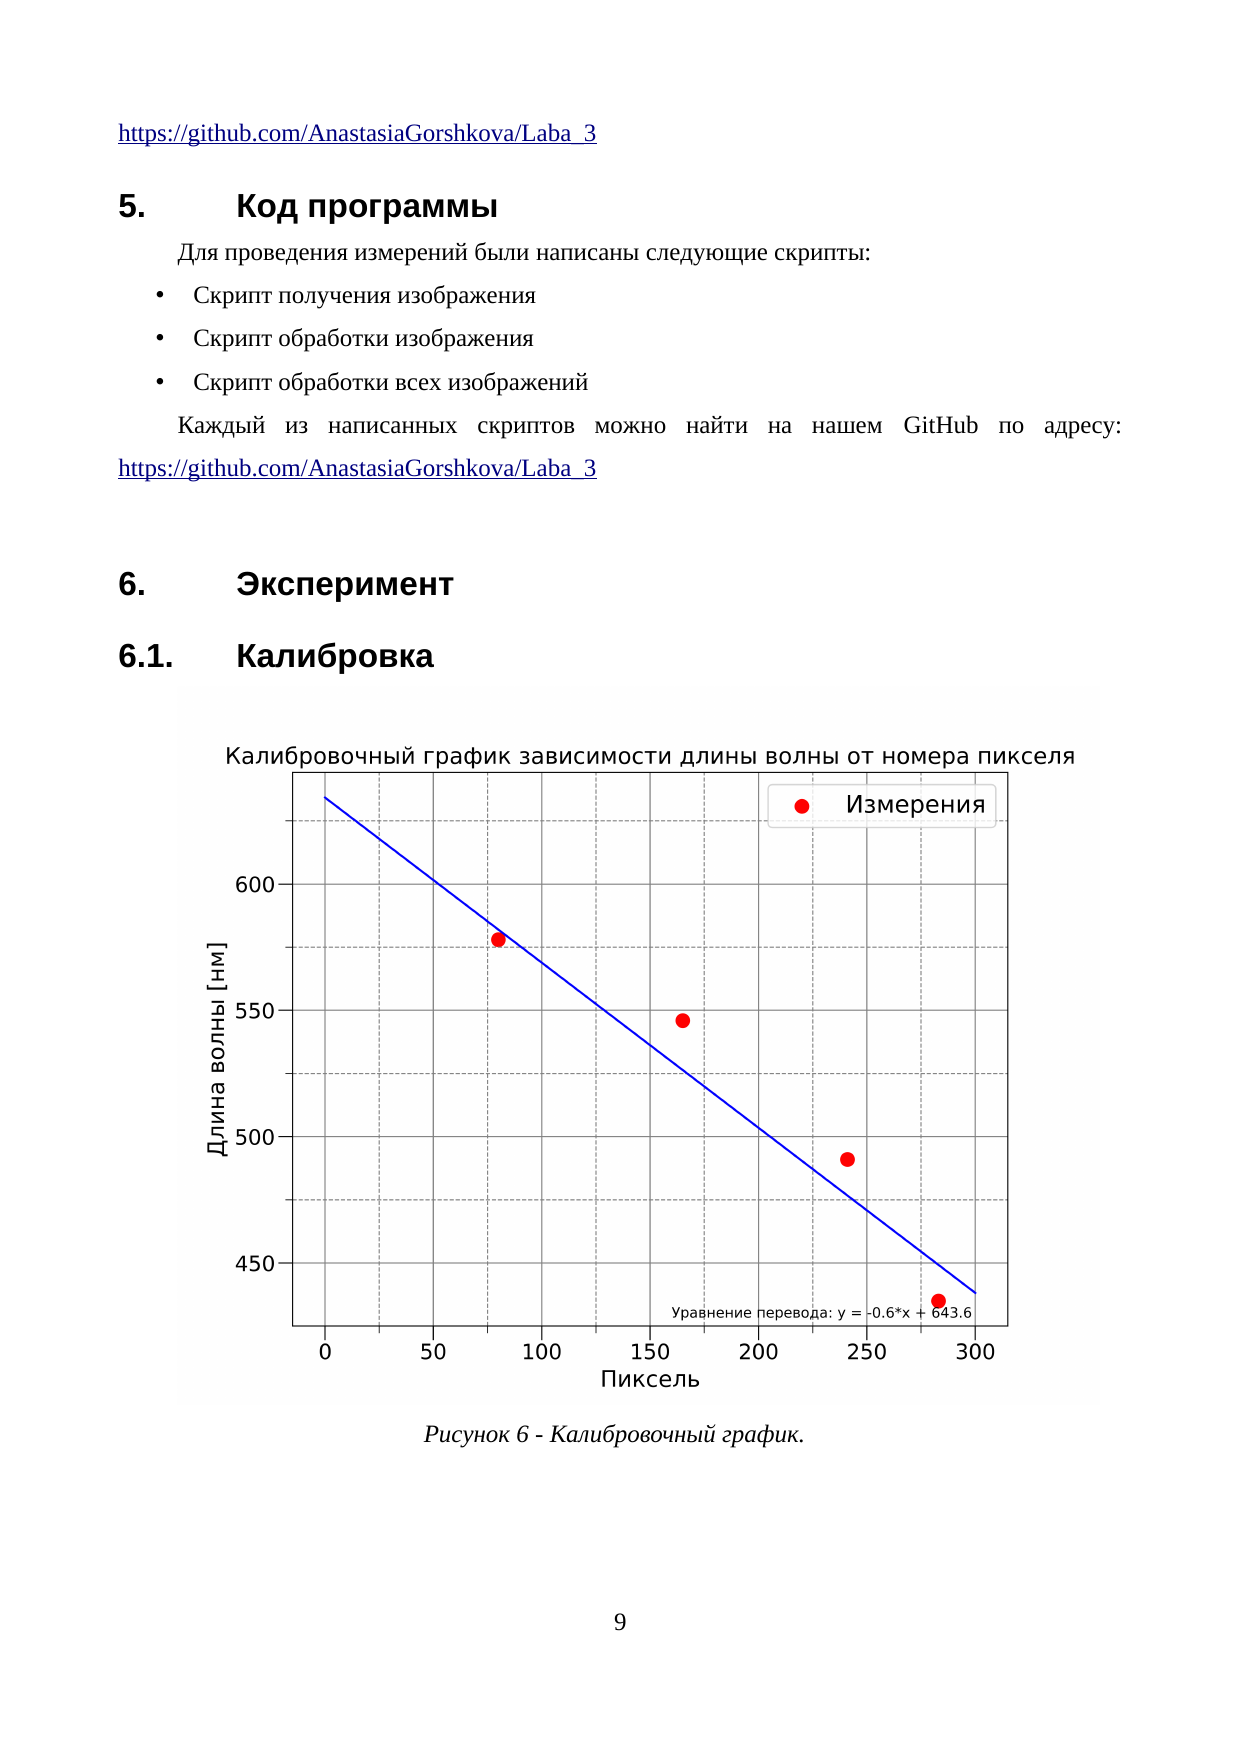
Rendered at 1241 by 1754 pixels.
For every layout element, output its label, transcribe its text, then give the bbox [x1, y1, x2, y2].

subtitle Калибровка [118, 636, 1122, 674]
list Скрипт обработки изображения [156, 323, 1122, 352]
list Скрипт обработки всех изображений [156, 367, 1122, 395]
text https://github.com/AnastasiaGorshkova/Laba_3 [118, 118, 1122, 147]
text Каждый из написанных скриптов можно найти на нашем GitHub по адресу: https://github.com/AnastasiaGorshkova/Laba_3 [118, 410, 1122, 482]
text Для проведения измерений были написаны следующие скрипты: [118, 237, 1122, 266]
picture [177, 686, 1100, 1405]
subtitle Эксперимент [118, 564, 1122, 602]
list Скрипт получения изображения [156, 280, 1122, 309]
subtitle Код программы [118, 186, 1122, 225]
text Рисунок 6 - Калибровочный график. [118, 1419, 1110, 1447]
